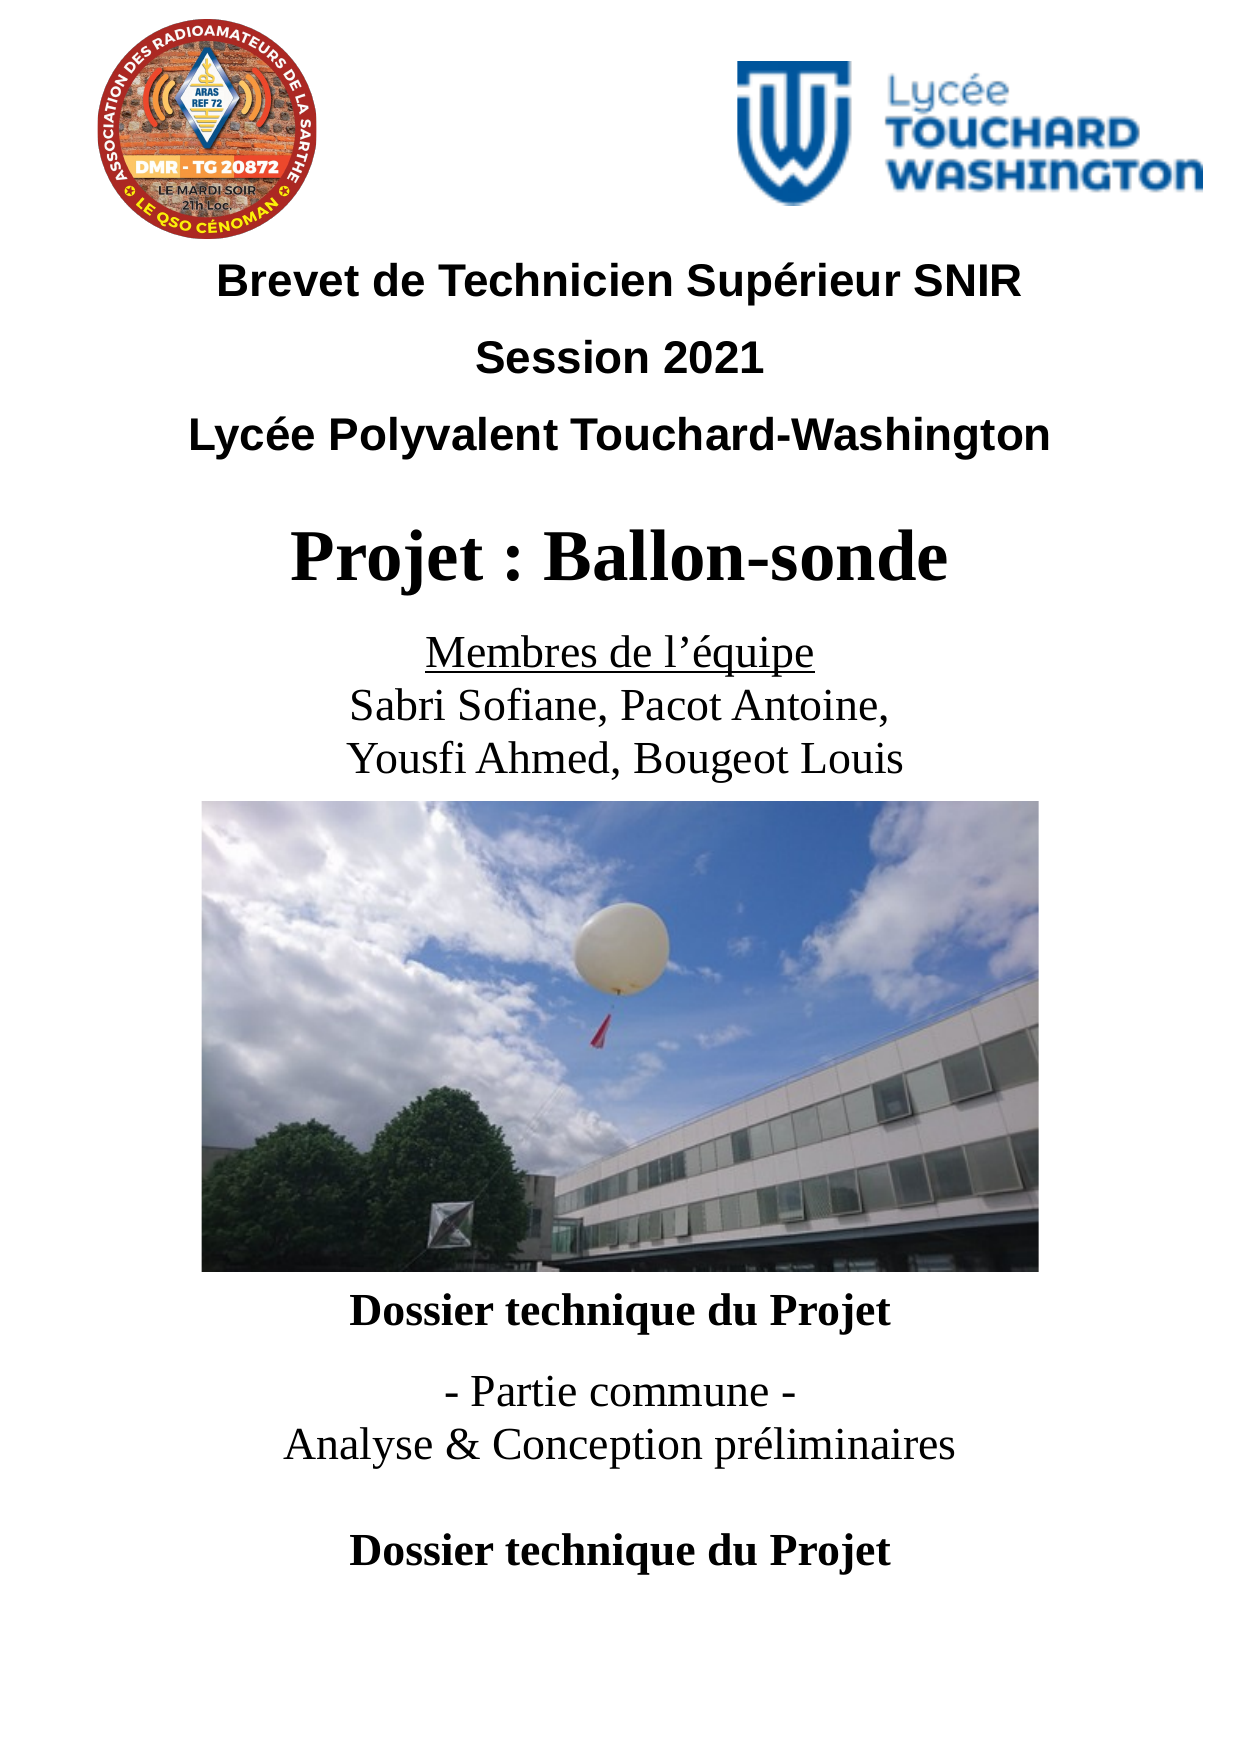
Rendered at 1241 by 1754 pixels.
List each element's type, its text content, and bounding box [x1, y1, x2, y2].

text Analyse & Conception préliminaires [118, 1417, 1122, 1469]
text Dossier technique du Projet [118, 1282, 1122, 1335]
picture [737, 61, 1203, 206]
text Dossier technique du Projet [118, 1522, 1122, 1575]
picture [201, 801, 1039, 1272]
picture [97, 19, 317, 239]
text - Partie commune - [118, 1364, 1122, 1417]
